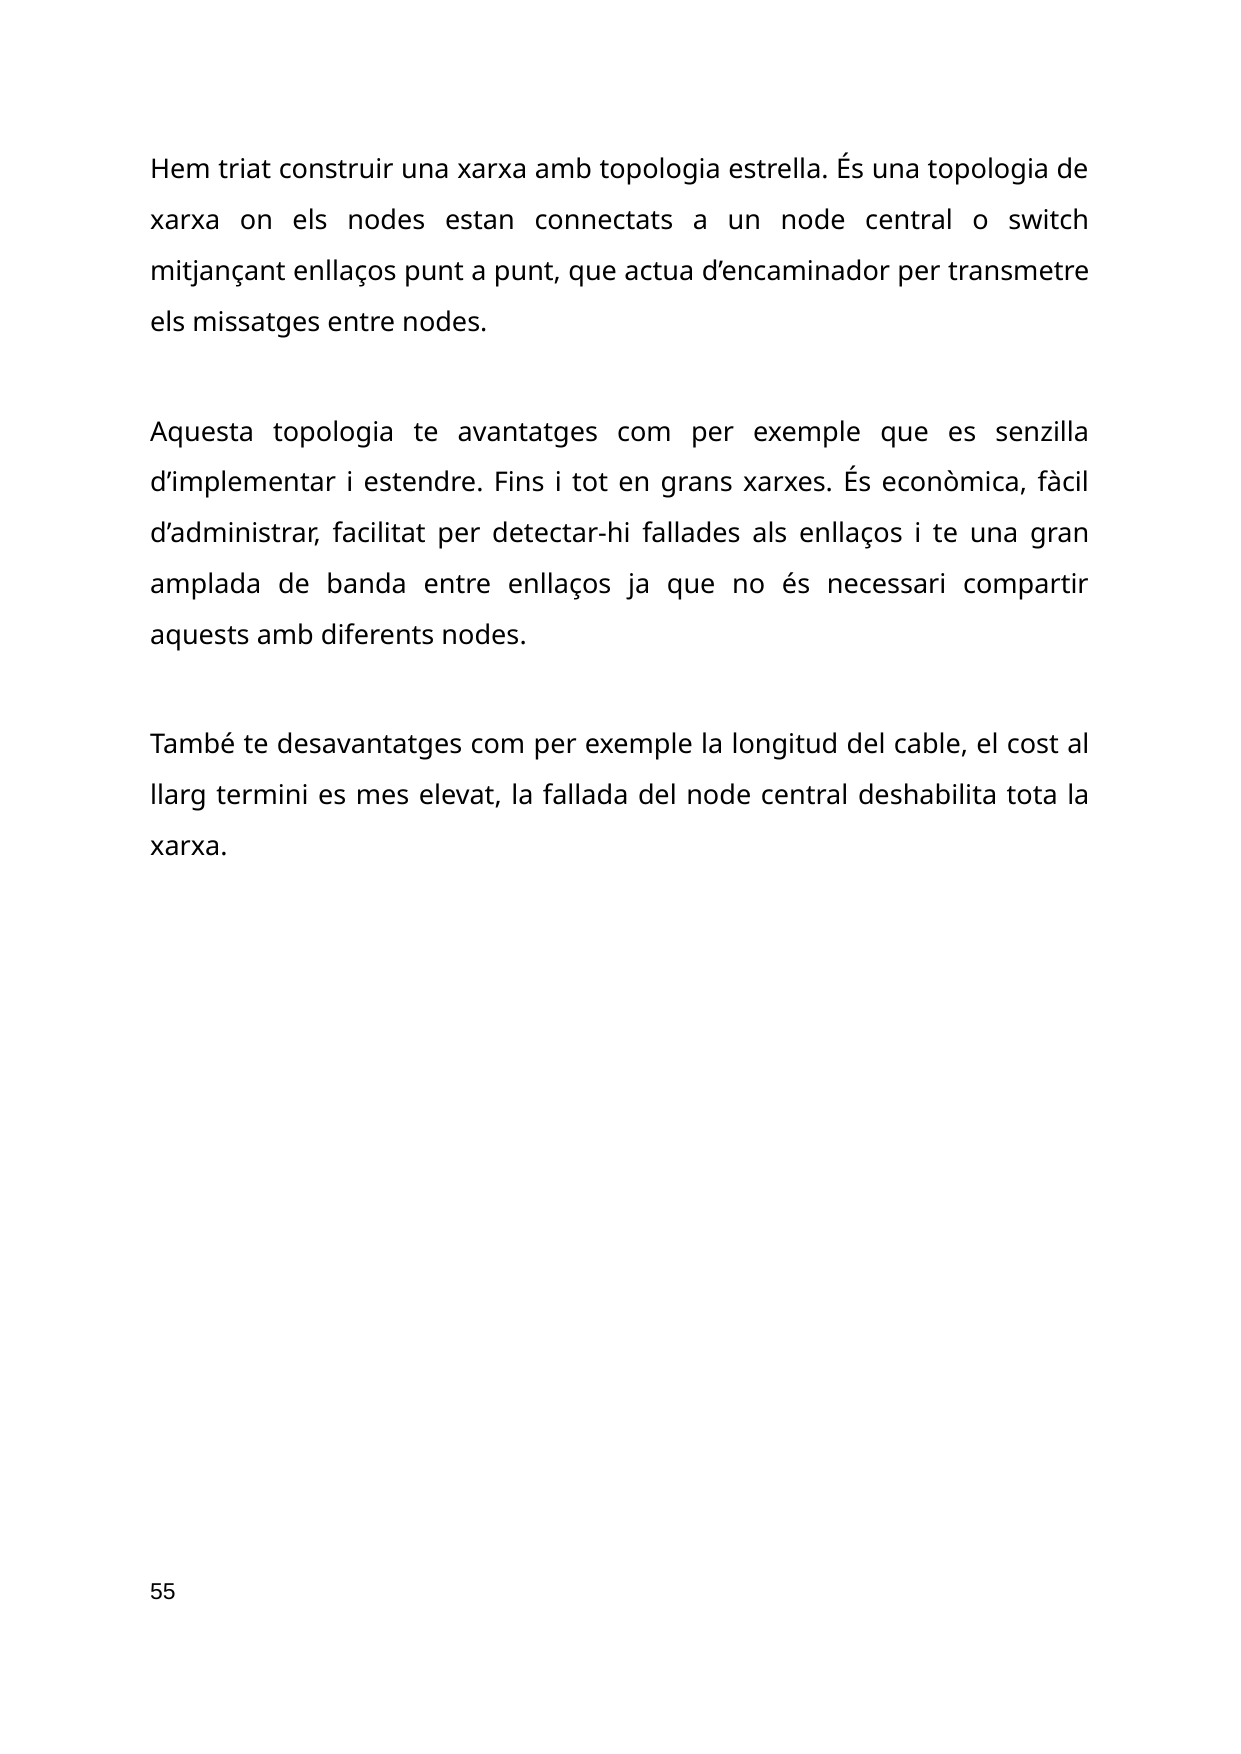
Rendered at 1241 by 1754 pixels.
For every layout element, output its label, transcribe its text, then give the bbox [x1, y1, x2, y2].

text També te desavantatges com per exemple la longitud del cable, el cost al llarg termini es mes elevat, la fallada del node central deshabilita tota la xarxa. [150, 725, 1090, 863]
text Hem triat construir una xarxa amb topologia estrella. És una topologia de xarxa on els nodes estan connectats a un node central o switch mitjançant enllaços punt a punt, que actua d’encaminador per transmetre els missatges entre nodes. [150, 150, 1090, 339]
text Aquesta topologia te avantatges com per exemple que es senzilla d’implementar i estendre. Fins i tot en grans xarxes. És econòmica, fàcil d’administrar, facilitat per detectar-hi fallades als enllaços i te una gran amplada de banda entre enllaços ja que no és necessari compartir aquests amb diferents nodes. [150, 412, 1090, 652]
